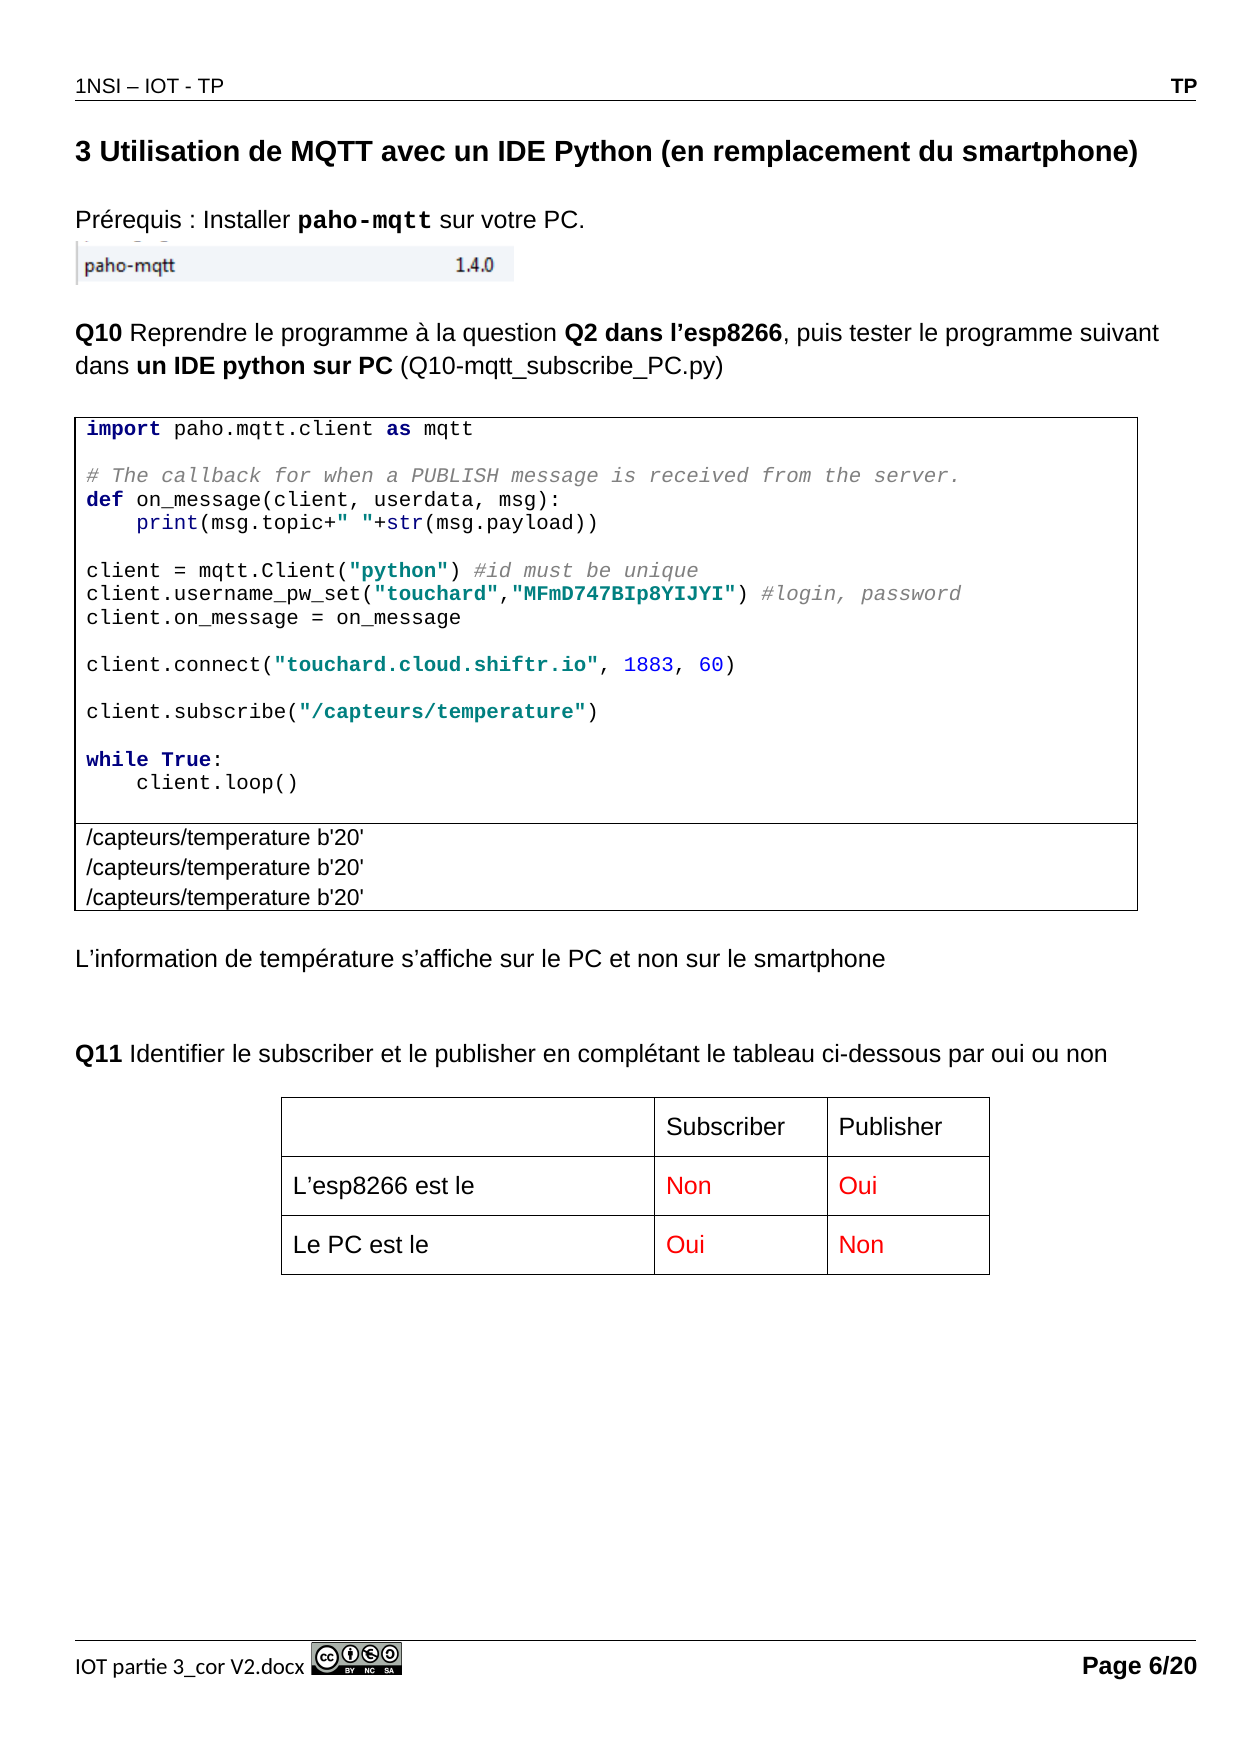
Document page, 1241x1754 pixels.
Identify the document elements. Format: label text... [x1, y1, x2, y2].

table_cell /capteurs/temperature b'20' /capteurs/temperature b'20' /capteurs/temperature b'20' [76, 824, 1137, 910]
table_cell Oui [655, 1216, 827, 1274]
text Q10 Reprendre le programme à la question Q2 dans l’esp8266, puis tester le programme suivant dans un IDE python sur PC (Q10-mqtt_subscribe_PC.py) [75, 318, 1196, 379]
text L’information de température s’affiche sur le PC et non sur le smartphone [75, 944, 1196, 973]
table_cell Oui [828, 1157, 989, 1215]
table_header Publisher [828, 1098, 989, 1156]
text 3 Utilisation de MQTT avec un IDE Python (en remplacement du smartphone) [75, 134, 1196, 167]
text Prérequis : Installer paho-mqtt sur votre PC. [75, 205, 1196, 236]
table_cell Le PC est le [282, 1216, 654, 1274]
table_header [282, 1098, 654, 1156]
table_header Subscriber [655, 1098, 827, 1156]
table_cell Non [655, 1157, 827, 1215]
table_cell L’esp8266 est le [282, 1157, 654, 1215]
text Q11 Identifier le subscriber et le publisher en complétant le tableau ci-dessous par oui ou non [75, 1039, 1196, 1068]
picture [311, 1642, 402, 1675]
table_cell Non [828, 1216, 989, 1274]
table_header import paho.mqtt.client as mqtt # The callback for when a PUBLISH message is received from the server. def on_message(client, userdata, msg): print(msg.topic+" "+str(msg.payload)) client = mqtt.Client("python") #id must be unique client.username_pw_set("touchard","MFmD747BIp8YIJYI") #login, password client.on_message = on_message client.connect("touchard.cloud.shiftr.io", 1883, 60) client.subscribe("/capteurs/temperature") while True: client.loop() [76, 418, 1137, 822]
picture [75, 241, 514, 285]
